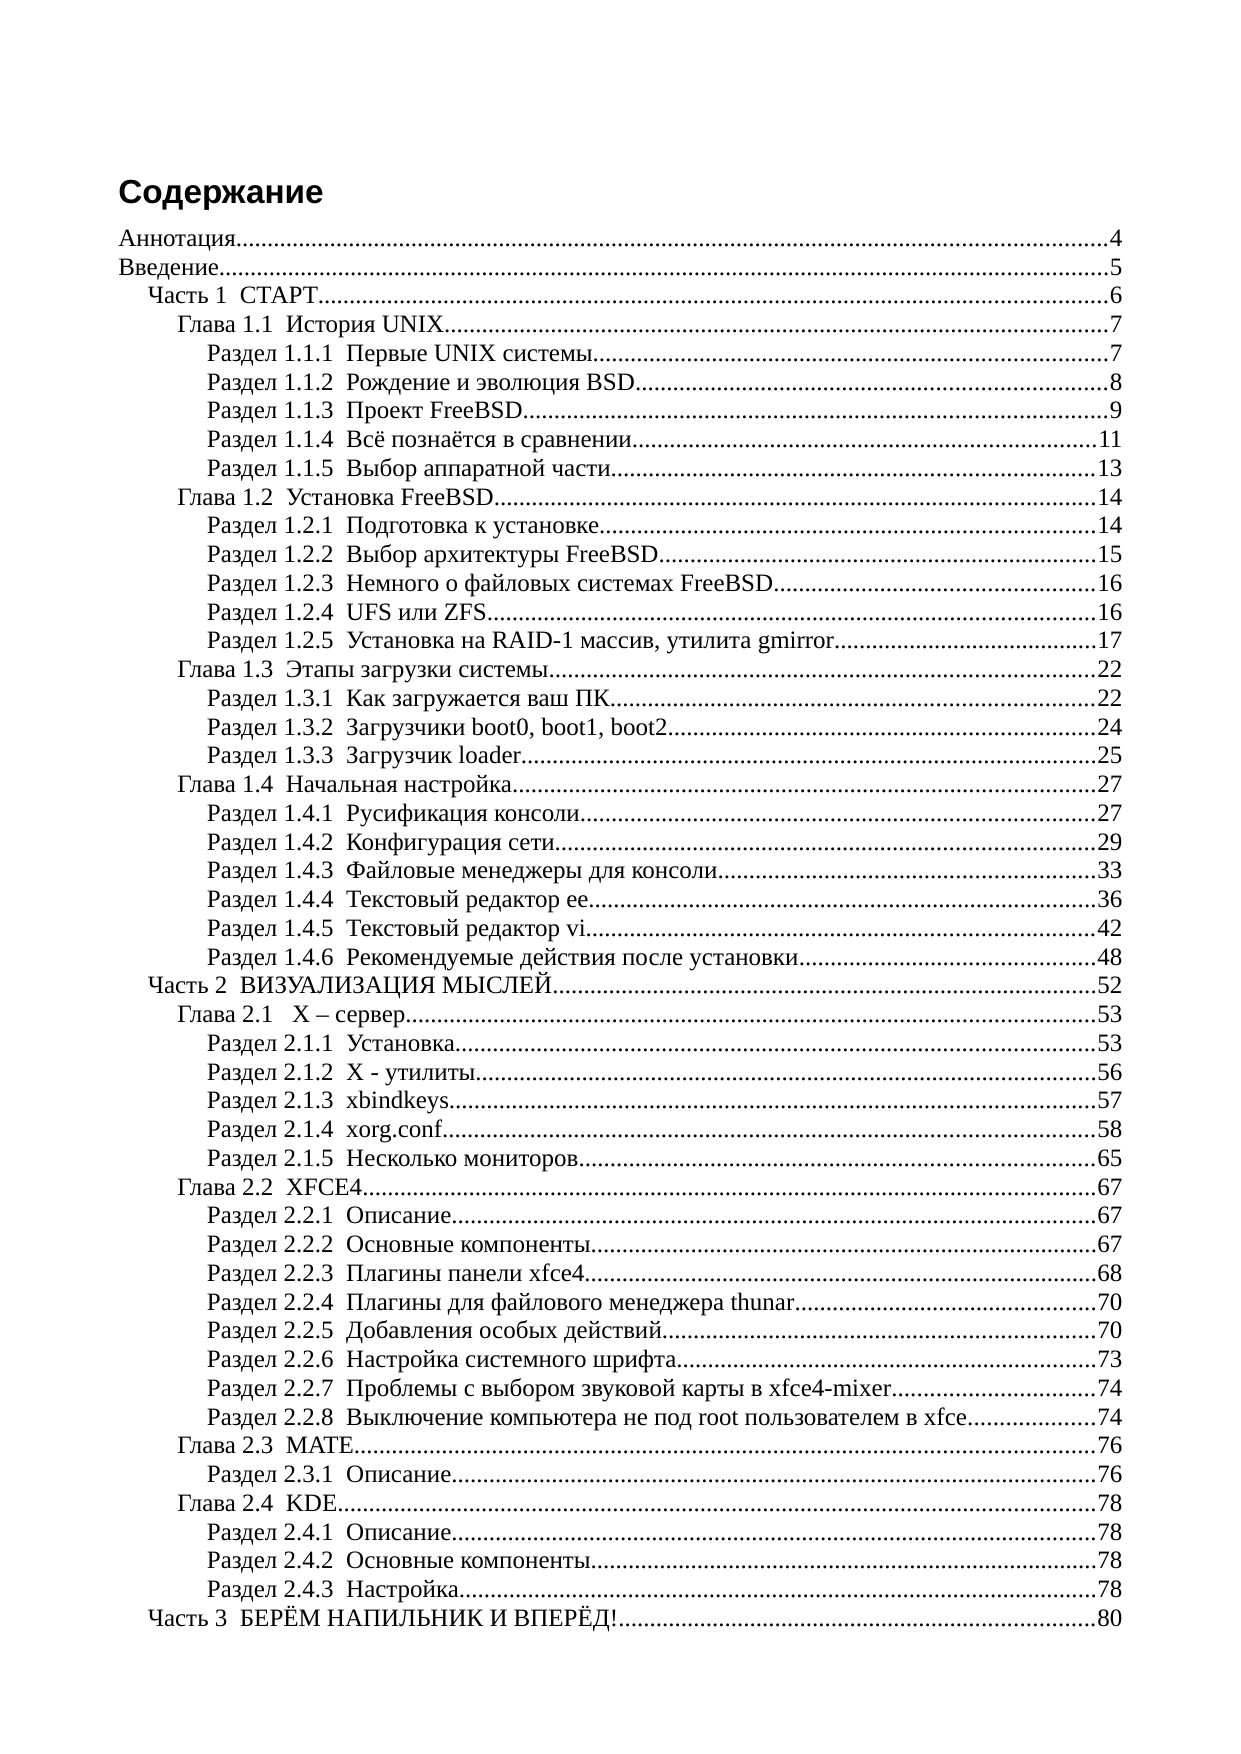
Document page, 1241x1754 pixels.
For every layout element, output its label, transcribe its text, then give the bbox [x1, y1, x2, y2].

text Раздел 1.1.4 Всё познаётся в сравнении 11 [207, 424, 1122, 453]
text Раздел 1.2.4 UFS или ZFS 16 [207, 597, 1122, 625]
text Раздел 1.1.2 Рождение и эволюция BSD 8 [207, 367, 1122, 395]
text Раздел 2.1.4 xorg.conf 58 [207, 1114, 1122, 1143]
text Раздел 1.2.3 Немного о файловых системах FreeBSD 16 [207, 568, 1122, 597]
text Глава 2.2 XFCE4 67 [177, 1172, 1122, 1200]
text Раздел 1.1.1 Первые UNIX системы 7 [207, 338, 1122, 367]
text Раздел 2.1.5 Несколько мониторов 65 [207, 1143, 1122, 1172]
text Раздел 1.4.4 Текстовый редактор ee 36 [207, 884, 1122, 913]
text Глава 1.2 Установка FreeBSD 14 [177, 482, 1122, 510]
text Глава 2.1 X – сервер 53 [177, 999, 1122, 1028]
text Раздел 1.3.2 Загрузчики boot0, boot1, boot2 24 [207, 712, 1122, 740]
text Раздел 1.3.3 Загрузчик loader 25 [207, 740, 1122, 769]
text Раздел 1.4.6 Рекомендуемые действия после установки 48 [207, 942, 1122, 970]
text Глава 1.1 История UNIX 7 [177, 309, 1122, 338]
text Часть 2 ВИЗУАЛИЗАЦИЯ МЫСЛЕЙ 52 [148, 970, 1122, 999]
text Раздел 2.2.3 Плагины панели xfce4 68 [207, 1258, 1122, 1287]
text Раздел 2.4.1 Описание 78 [207, 1517, 1122, 1545]
text Раздел 2.4.3 Настройка 78 [207, 1574, 1122, 1603]
text Раздел 2.2.7 Проблемы с выбором звуковой карты в xfce4-mixer 74 [207, 1373, 1122, 1402]
text Раздел 1.4.1 Русификация консоли 27 [207, 798, 1122, 827]
text Раздел 2.2.5 Добавления особых действий 70 [207, 1315, 1122, 1344]
text Введение 5 [118, 252, 1122, 280]
text Раздел 2.2.8 Выключение компьютера не под root пользователем в xfce 74 [207, 1402, 1122, 1430]
text Раздел 2.4.2 Основные компоненты 78 [207, 1545, 1122, 1574]
text Глава 2.4 KDE 78 [177, 1488, 1122, 1517]
text Раздел 2.2.4 Плагины для файлового менеджера thunar 70 [207, 1287, 1122, 1315]
text Раздел 1.3.1 Как загружается ваш ПК 22 [207, 683, 1122, 712]
text Раздел 1.2.5 Установка на RAID-1 массив, утилита gmirror 17 [207, 625, 1122, 654]
text Раздел 1.1.3 Проект FreeBSD 9 [207, 395, 1122, 424]
text Раздел 2.1.2 X - утилиты 56 [207, 1057, 1122, 1085]
text Раздел 2.3.1 Описание 76 [207, 1459, 1122, 1488]
text Раздел 1.4.5 Текстовый редактор vi 42 [207, 913, 1122, 942]
text Раздел 2.2.6 Настройка системного шрифта 73 [207, 1344, 1122, 1373]
text Часть 1 СТАРТ 6 [148, 280, 1122, 309]
text Раздел 1.2.1 Подготовка к установке 14 [207, 510, 1122, 539]
text Раздел 2.2.2 Основные компоненты 67 [207, 1229, 1122, 1258]
text Раздел 1.1.5 Выбор аппаратной части 13 [207, 453, 1122, 482]
text Раздел 1.2.2 Выбор архитектуры FreeBSD 15 [207, 539, 1122, 568]
text Раздел 2.1.1 Установка 53 [207, 1028, 1122, 1057]
text Раздел 1.4.2 Конфигурация сети 29 [207, 827, 1122, 855]
text Часть 3 БЕРЁМ НАПИЛЬНИК И ВПЕРЁД! 80 [148, 1603, 1122, 1632]
text Глава 1.4 Начальная настройка 27 [177, 769, 1122, 798]
text Раздел 2.1.3 xbindkeys 57 [207, 1085, 1122, 1114]
text Глава 2.3 MATE 76 [177, 1430, 1122, 1459]
text Раздел 1.4.3 Файловые менеджеры для консоли 33 [207, 855, 1122, 884]
subtitle Содержание [118, 172, 1122, 210]
text Аннотация 4 [118, 223, 1122, 252]
text Раздел 2.2.1 Описание 67 [207, 1200, 1122, 1229]
text Глава 1.3 Этапы загрузки системы 22 [177, 654, 1122, 683]
